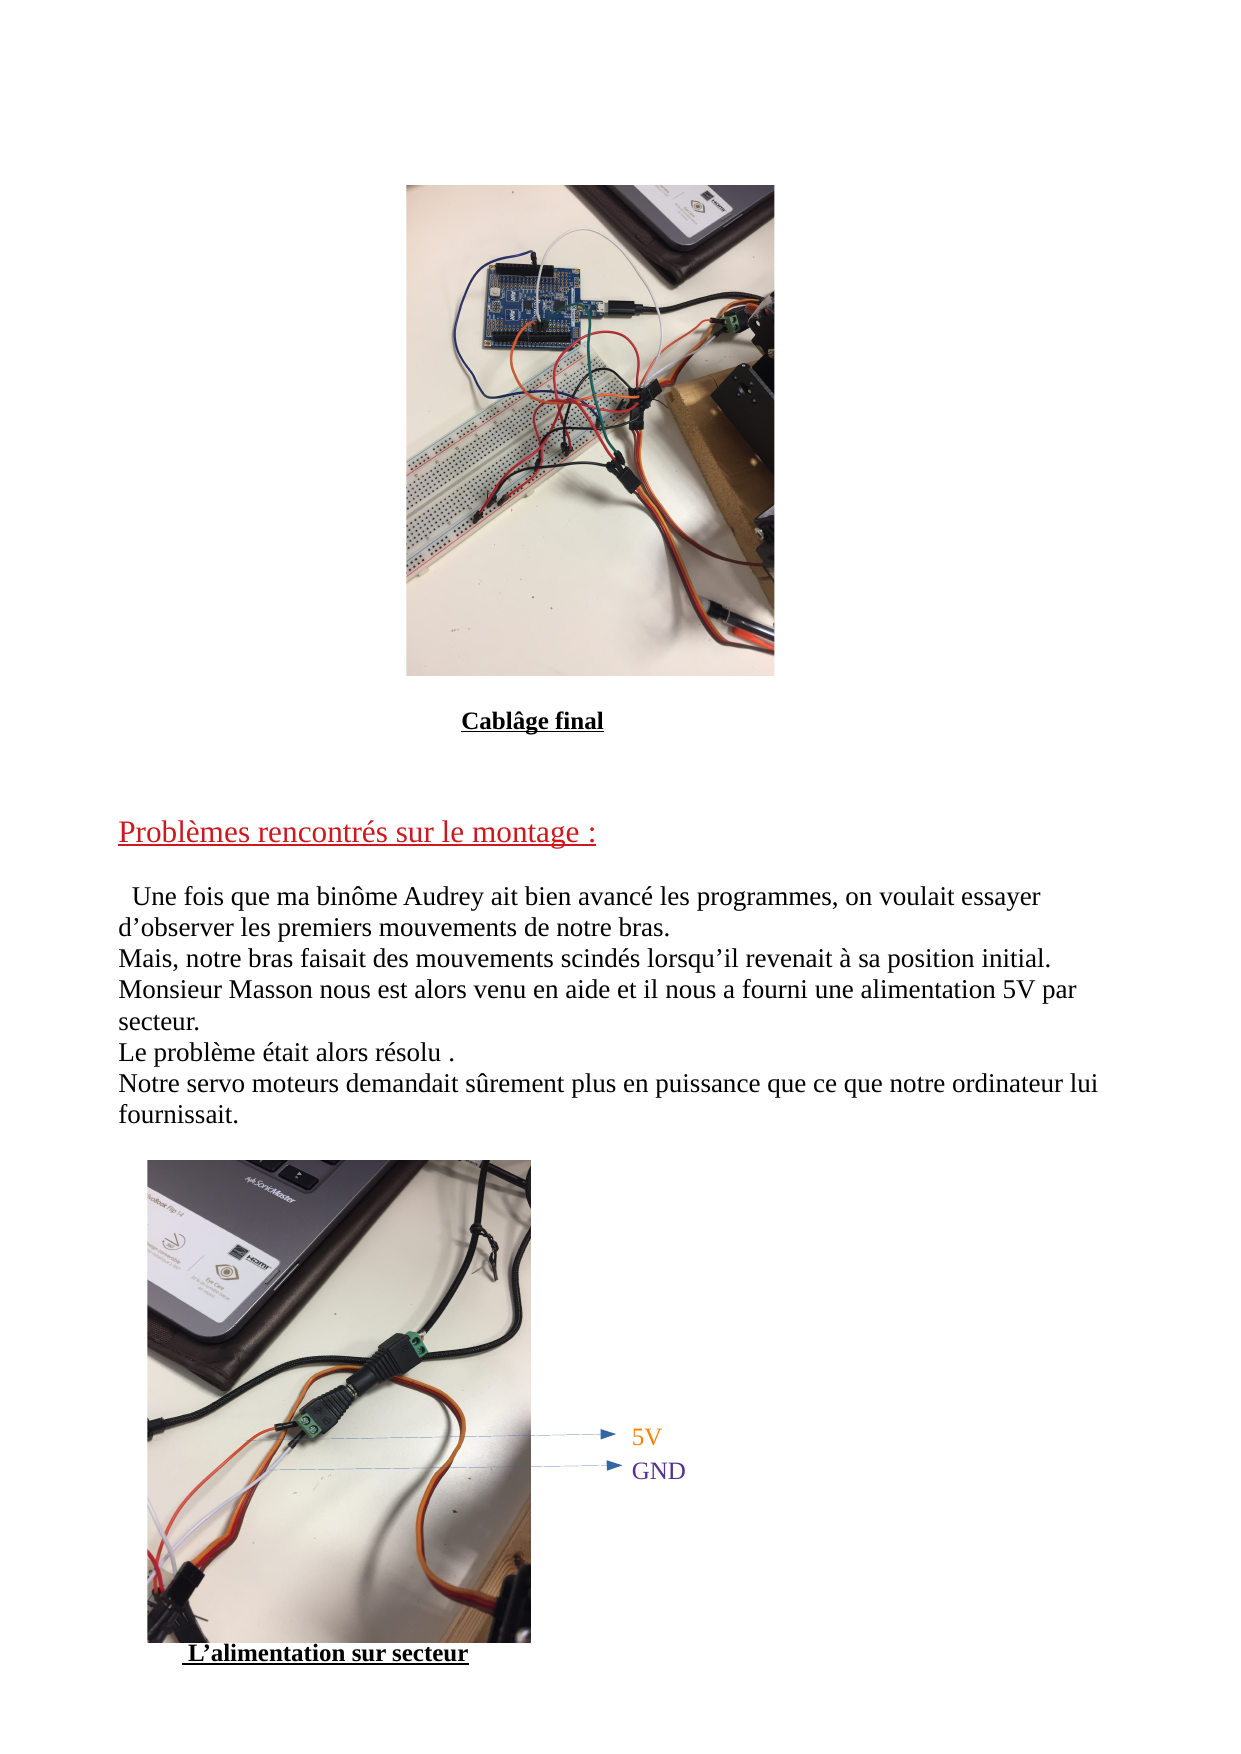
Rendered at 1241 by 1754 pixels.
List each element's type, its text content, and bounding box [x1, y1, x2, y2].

picture [147, 1160, 531, 1643]
text Mais, notre bras faisait des mouvements scindés lorsqu’il revenait à sa position initial. [118, 942, 1122, 973]
text Une fois que ma binôme Audrey ait bien avancé les programmes, on voulait essayer d’observer les premiers mouvements de notre bras. [118, 880, 1122, 942]
picture [406, 185, 775, 676]
text Monsieur Masson nous est alors venu en aide et il nous a fourni une alimentation 5V par secteur. [118, 973, 1122, 1036]
text Le problème était alors résolu . [118, 1036, 1122, 1067]
text Notre servo moteurs demandait sûrement plus en puissance que ce que notre ordinateur lui fournissait. [118, 1067, 1122, 1129]
text Problèmes rencontrés sur le montage : [118, 813, 1122, 849]
